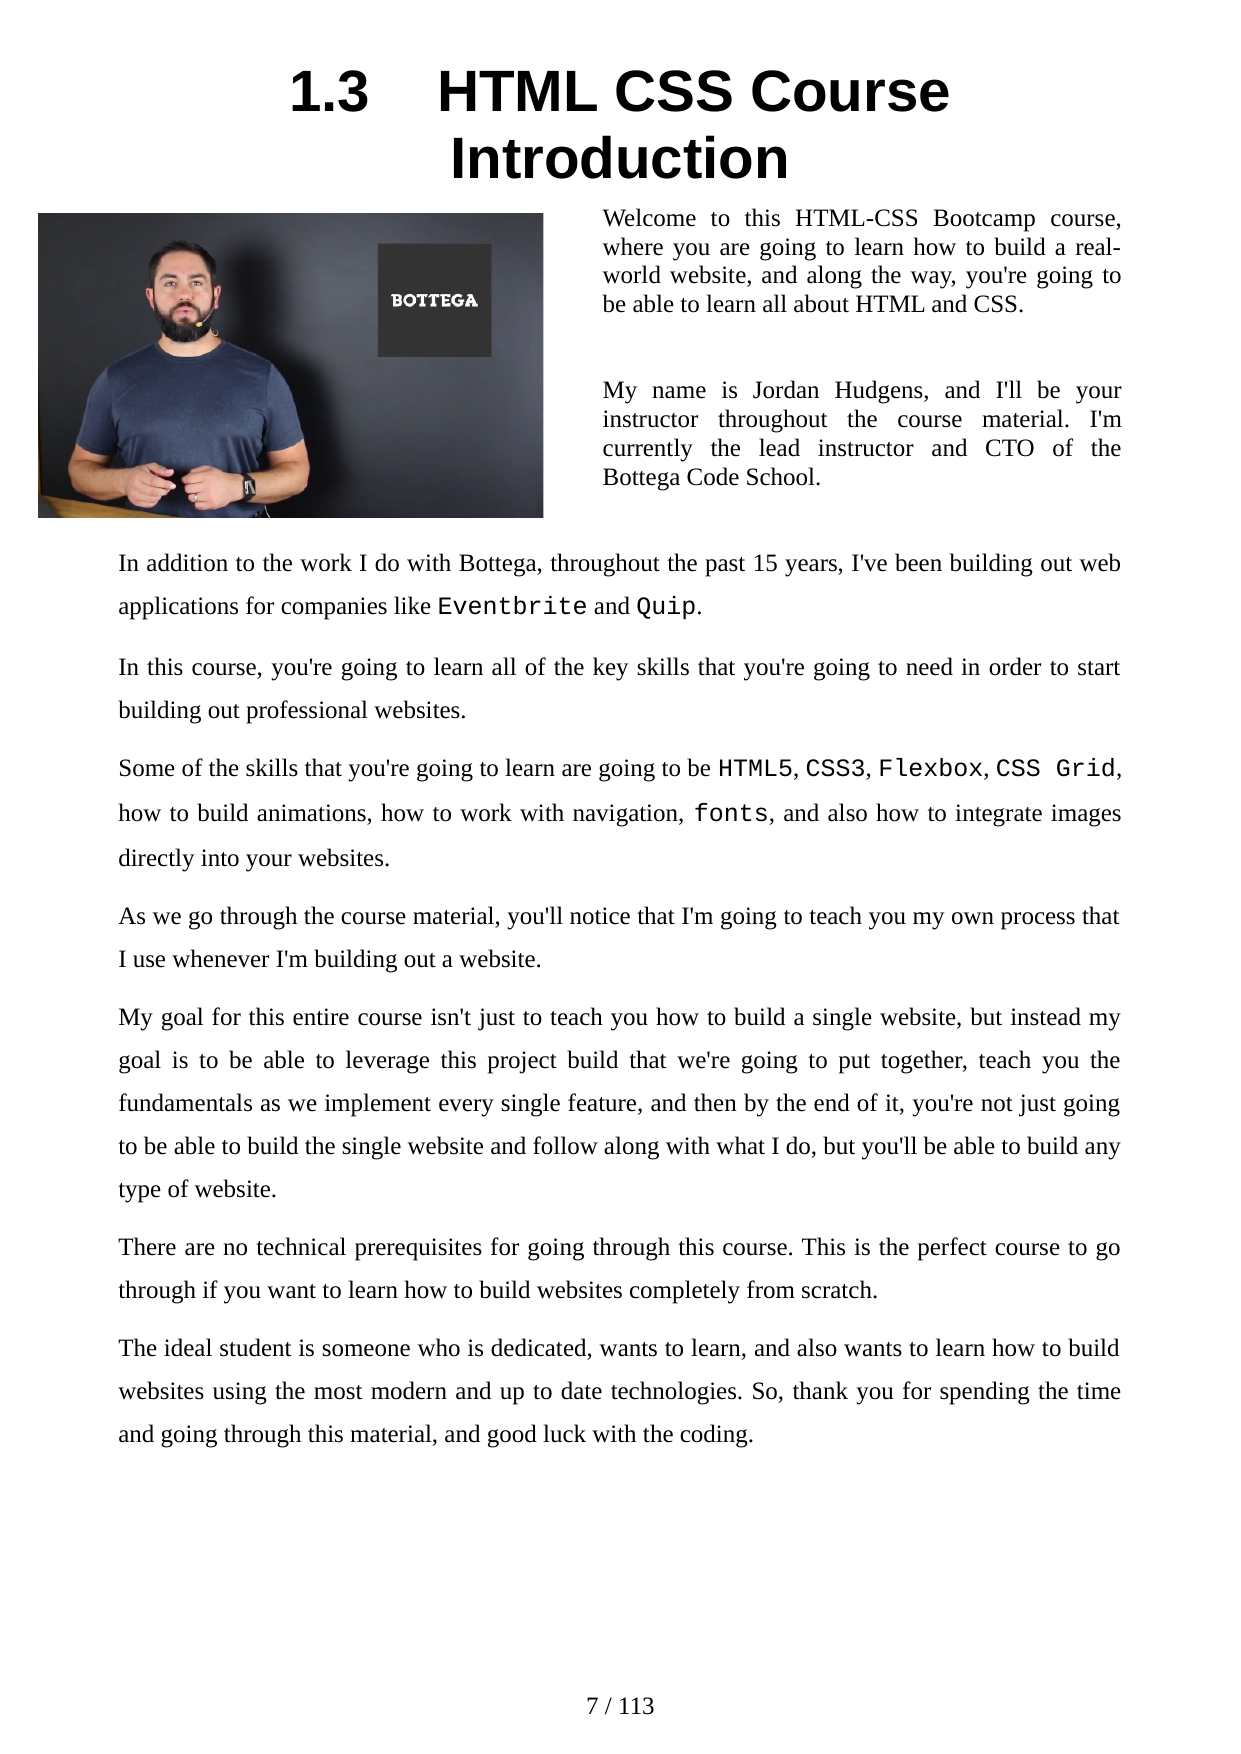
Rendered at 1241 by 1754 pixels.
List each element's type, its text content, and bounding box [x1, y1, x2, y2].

title 1.3 HTML CSS Course Introduction [118, 56, 1122, 190]
text Some of the skills that you're going to learn are going to be HTML5, CSS3, Flexbox, CSS Grid, how to build animations, how to work with navigation, fonts, and also how to integrate images directly into your websites. [118, 753, 1122, 872]
text Welcome to this HTML-CSS Bootcamp course, where you are going to learn how to build a real-world website, and along the way, you're going to be able to learn all about HTML and CSS. [118, 203, 1122, 318]
text As we go through the course material, you'll notice that I'm going to teach you my own process that I use whenever I'm building out a website. [118, 901, 1122, 973]
text My name is Jordan Hudgens, and I'll be your instructor throughout the course material. I'm currently the lead instructor and CTO of the Bottega Code School. [544, 376, 1122, 491]
picture [38, 213, 544, 518]
text My goal for this entire course isn't just to teach you how to build a single website, but instead my goal is to be able to leverage this project build that we're going to put together, teach you the fundamentals as we implement every single feature, and then by the end of it, you're not just going to be able to build the single website and follow along with what I do, but you'll be able to build any type of website. [118, 1002, 1122, 1203]
text There are no technical prerequisites for going through this course. This is the perfect course to go through if you want to learn how to build websites completely from scratch. [118, 1232, 1122, 1304]
text In addition to the work I do with Bottega, throughout the past 15 years, I've been building out web applications for companies like Eventbrite and Quip. [118, 548, 1122, 622]
text The ideal student is someone who is dedicated, wants to learn, and also wants to learn how to build websites using the most modern and up to date technologies. So, thank you for spending the time and going through this material, and good luck with the coding. [118, 1333, 1122, 1448]
text In this course, you're going to learn all of the key skills that you're going to need in order to start building out professional websites. [118, 652, 1122, 724]
